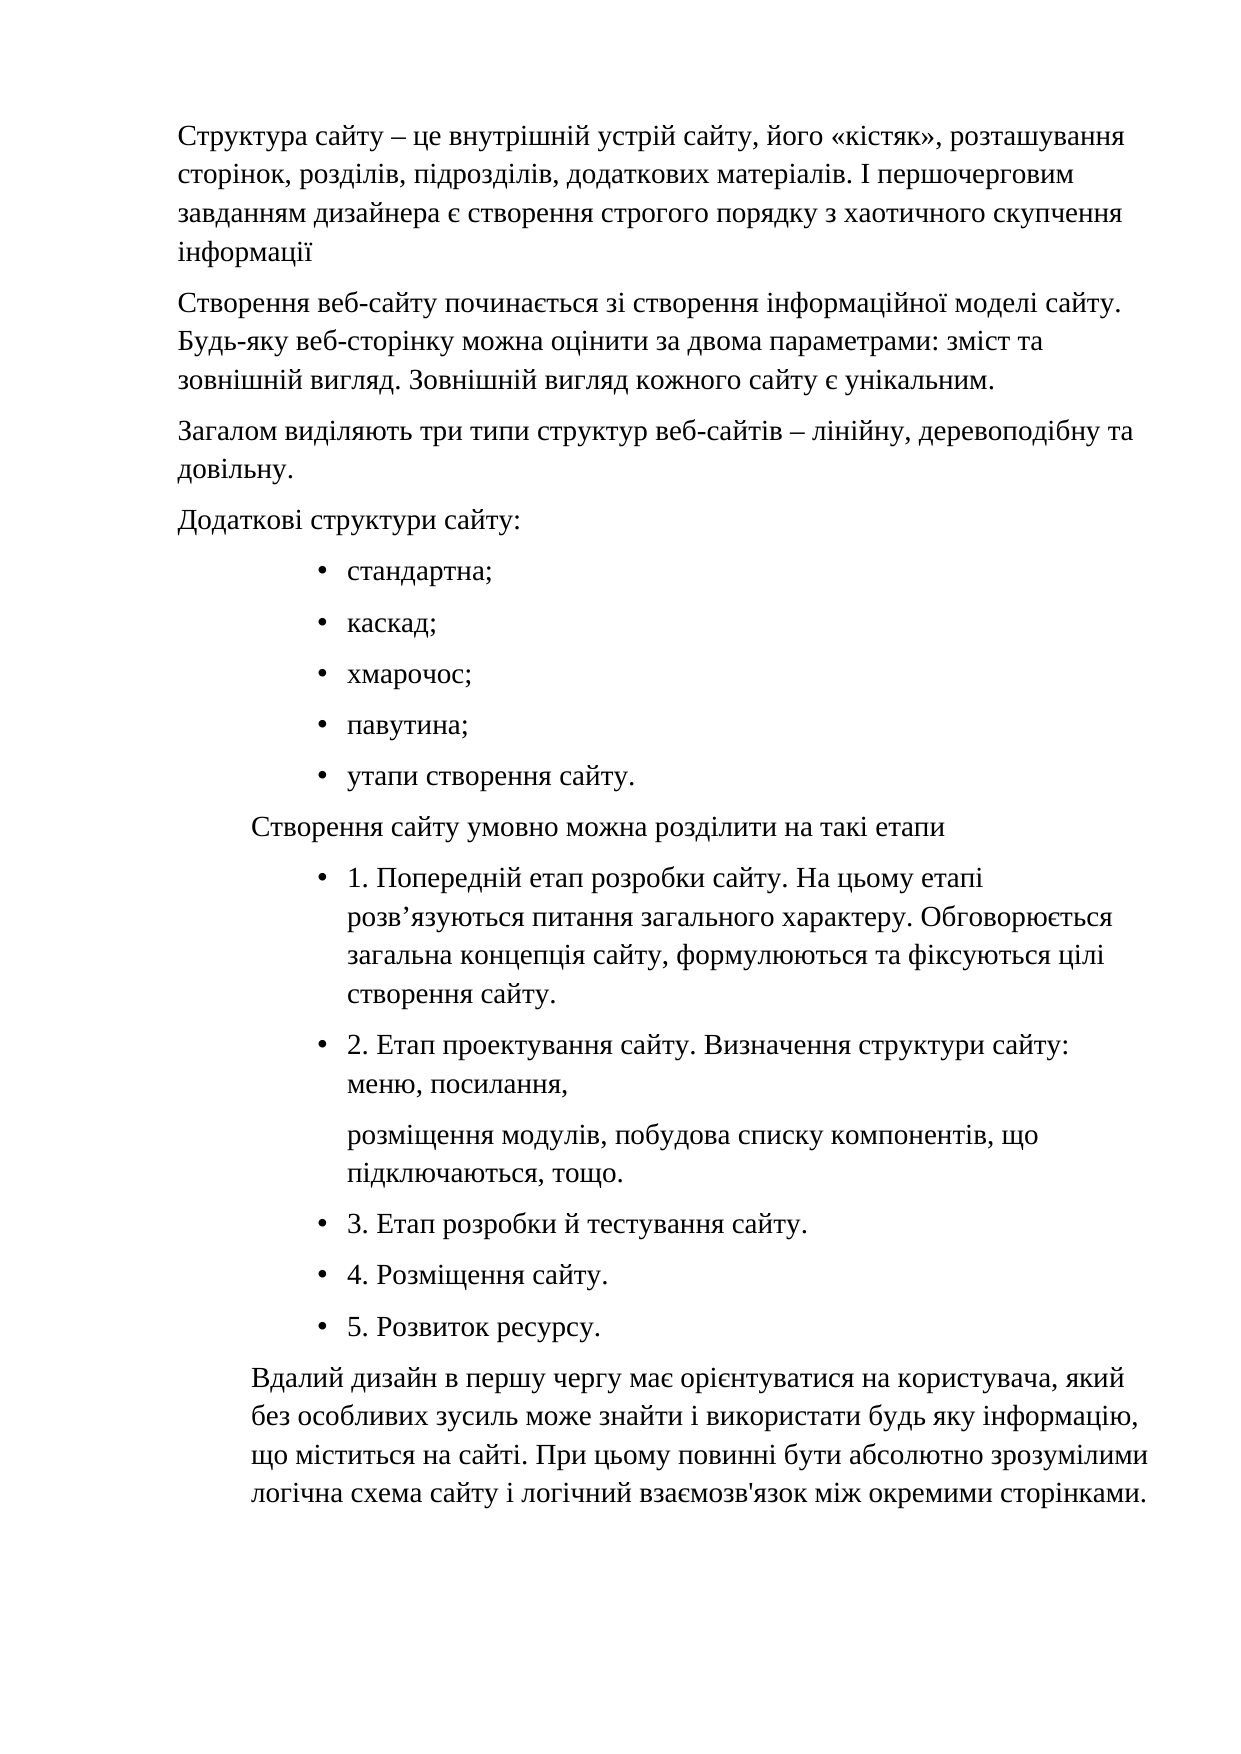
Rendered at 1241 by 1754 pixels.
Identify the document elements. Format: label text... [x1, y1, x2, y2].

list хмарочос; [317, 656, 1152, 689]
list 4. Розміщення сайту. [317, 1257, 1152, 1291]
list 1. Попередній етап розробки сайту. На цьому етапі розв’язуються питання загального характеру. Обговорюється загальна концепція сайту, формулюються та фіксуються цілі створення сайту. [317, 860, 1152, 1009]
list розміщення модулів, побудова списку компонентів, що підключаються, тощо. [317, 1117, 1152, 1189]
list утапи створення сайту. [317, 758, 1152, 792]
list Створення сайту умовно можна розділити на такі етапи [221, 809, 1152, 843]
text Додаткові структури сайту: [177, 502, 1152, 536]
list каскад; [317, 605, 1152, 638]
text Створення веб-сайту починається зі створення інформаційної моделі сайту. Будь-яку веб-сторінку можна оцінити за двома параметрами: зміст та зовнішній вигляд. Зовнішній вигляд кожного сайту є унікальним. [177, 285, 1152, 395]
list павутина; [317, 707, 1152, 741]
list 2. Етап проектування сайту. Визначення структури сайту: меню, посилання, [317, 1027, 1152, 1099]
list 3. Етап розробки й тестування сайту. [317, 1206, 1152, 1240]
list 5. Розвиток ресурсу. [317, 1309, 1152, 1342]
list Вдалий дизайн в першу чергу має орієнтуватися на користувача, який без особливих зусиль може знайти і використати будь яку інформацію, що міститься на сайті. При цьому повинні бути абсолютно зрозумілими логічна схема сайту і логічний взаємозв'язок між окремими сторінками. [221, 1360, 1152, 1509]
text Загалом виділяють три типи структур веб-сайтів – лінійну, деревоподібну та довільну. [177, 413, 1152, 485]
list стандартна; [317, 553, 1152, 587]
text Структура сайту – це внутрішній устрій сайту, його «кістяк», розташування сторінок, розділів, підрозділів, додаткових матеріалів. І першочерговим завданням дизайнера є створення строгого порядку з хаотичного скупчення інформації [177, 118, 1152, 267]
